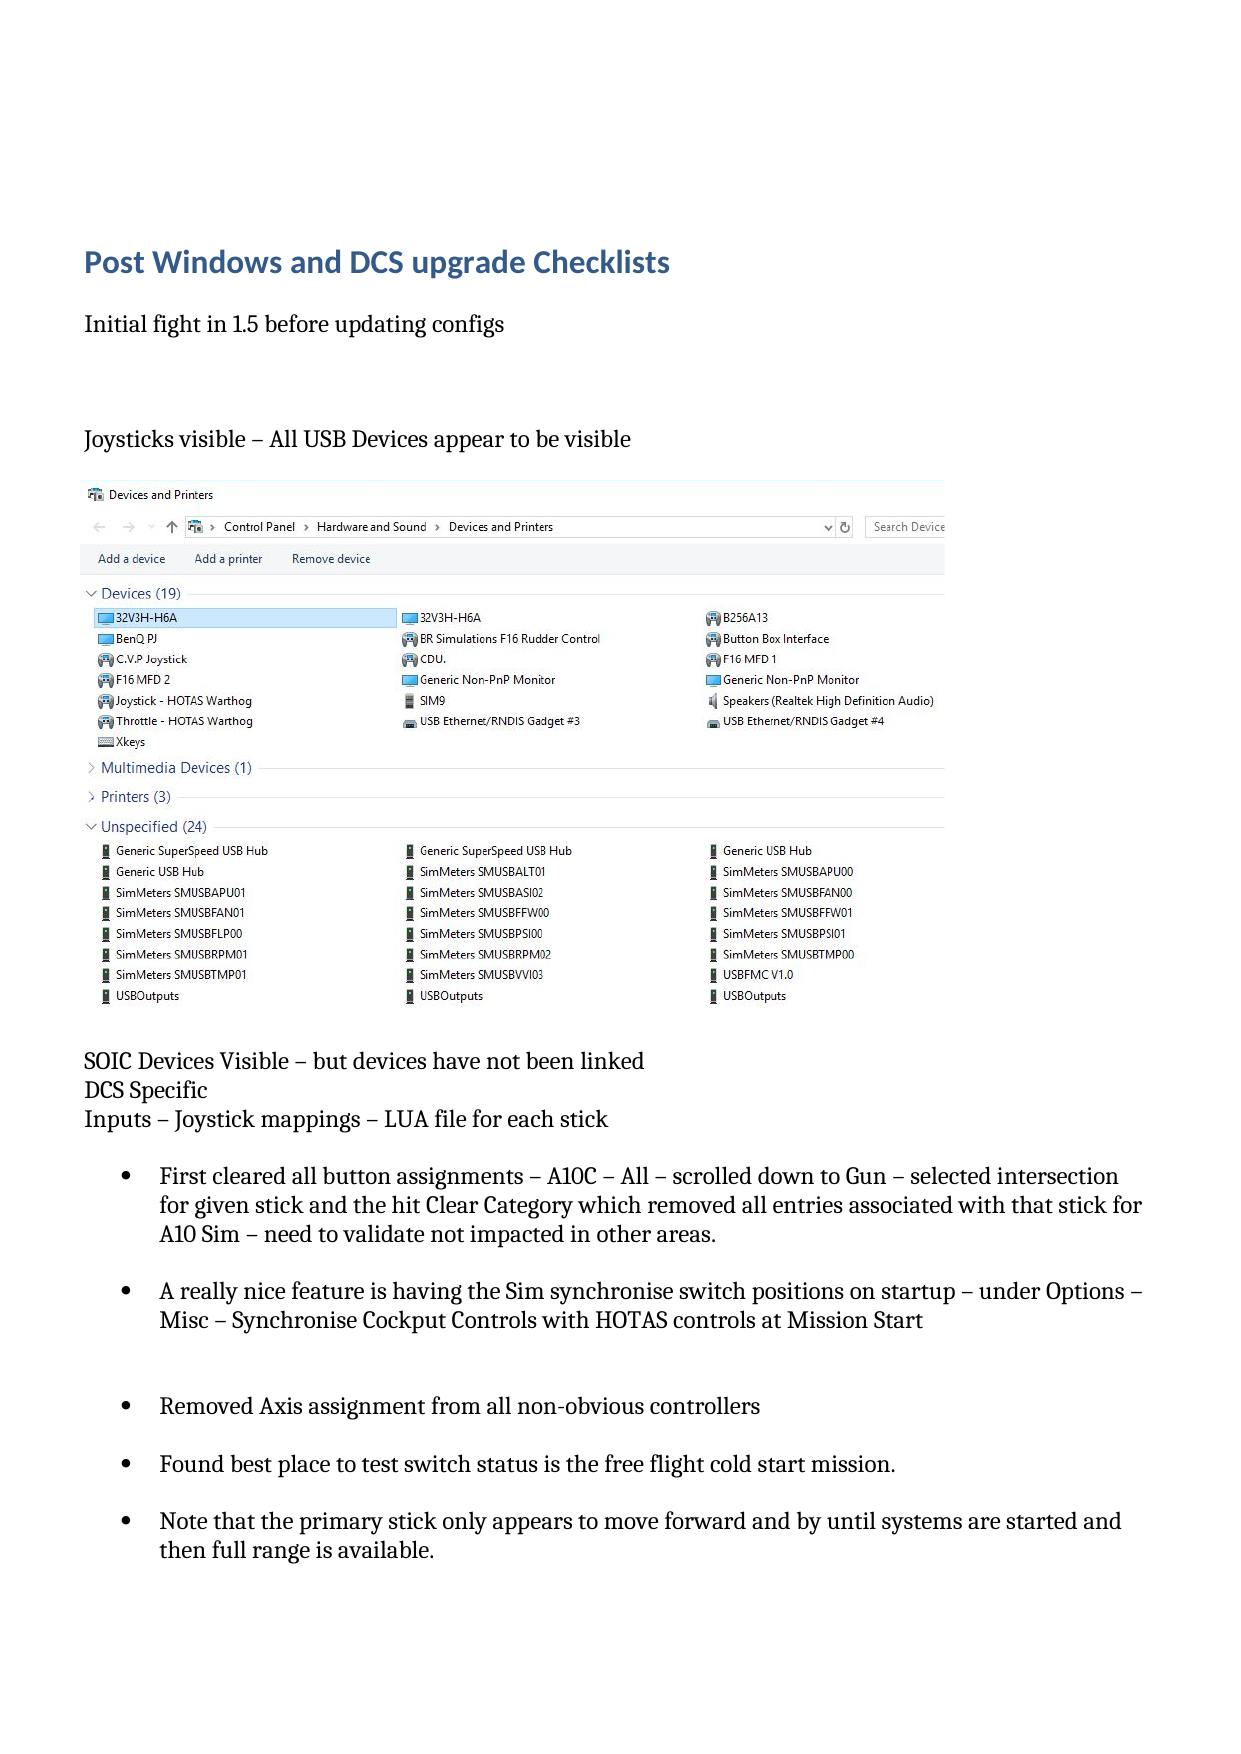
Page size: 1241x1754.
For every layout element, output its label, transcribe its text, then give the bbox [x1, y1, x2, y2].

text Initial fight in 1.5 before updating configs [84, 310, 1148, 339]
list First cleared all button assignments – A10C – All – scrolled down to Gun – selected intersection for given stick and the hit Clear Category which removed all entries associated with that stick for A10 Sim – need to validate not impacted in other areas. [122, 1162, 1148, 1248]
list Found best place to test switch status is the free flight cold start mission. [122, 1450, 1148, 1478]
text Joysticks visible – All USB Devices appear to be visible [84, 425, 1148, 454]
text SOIC Devices Visible – but devices have not been linked [84, 1047, 1148, 1076]
text DCS Specific [84, 1076, 1148, 1105]
text Inputs – Joystick mappings – LUA file for each stick [84, 1105, 1148, 1133]
subtitle Post Windows and DCS upgrade Checklists [84, 241, 1148, 281]
list Note that the primary stick only appears to move forward and by until systems are started and then full range is available. [122, 1507, 1148, 1565]
list Removed Axis assignment from all non-obvious controllers [122, 1392, 1148, 1421]
picture [80, 480, 945, 1019]
list A really nice feature is having the Sim synchronise switch positions on startup – under Options – Misc – Synchronise Cockput Controls with HOTAS controls at Mission Start [122, 1277, 1148, 1335]
